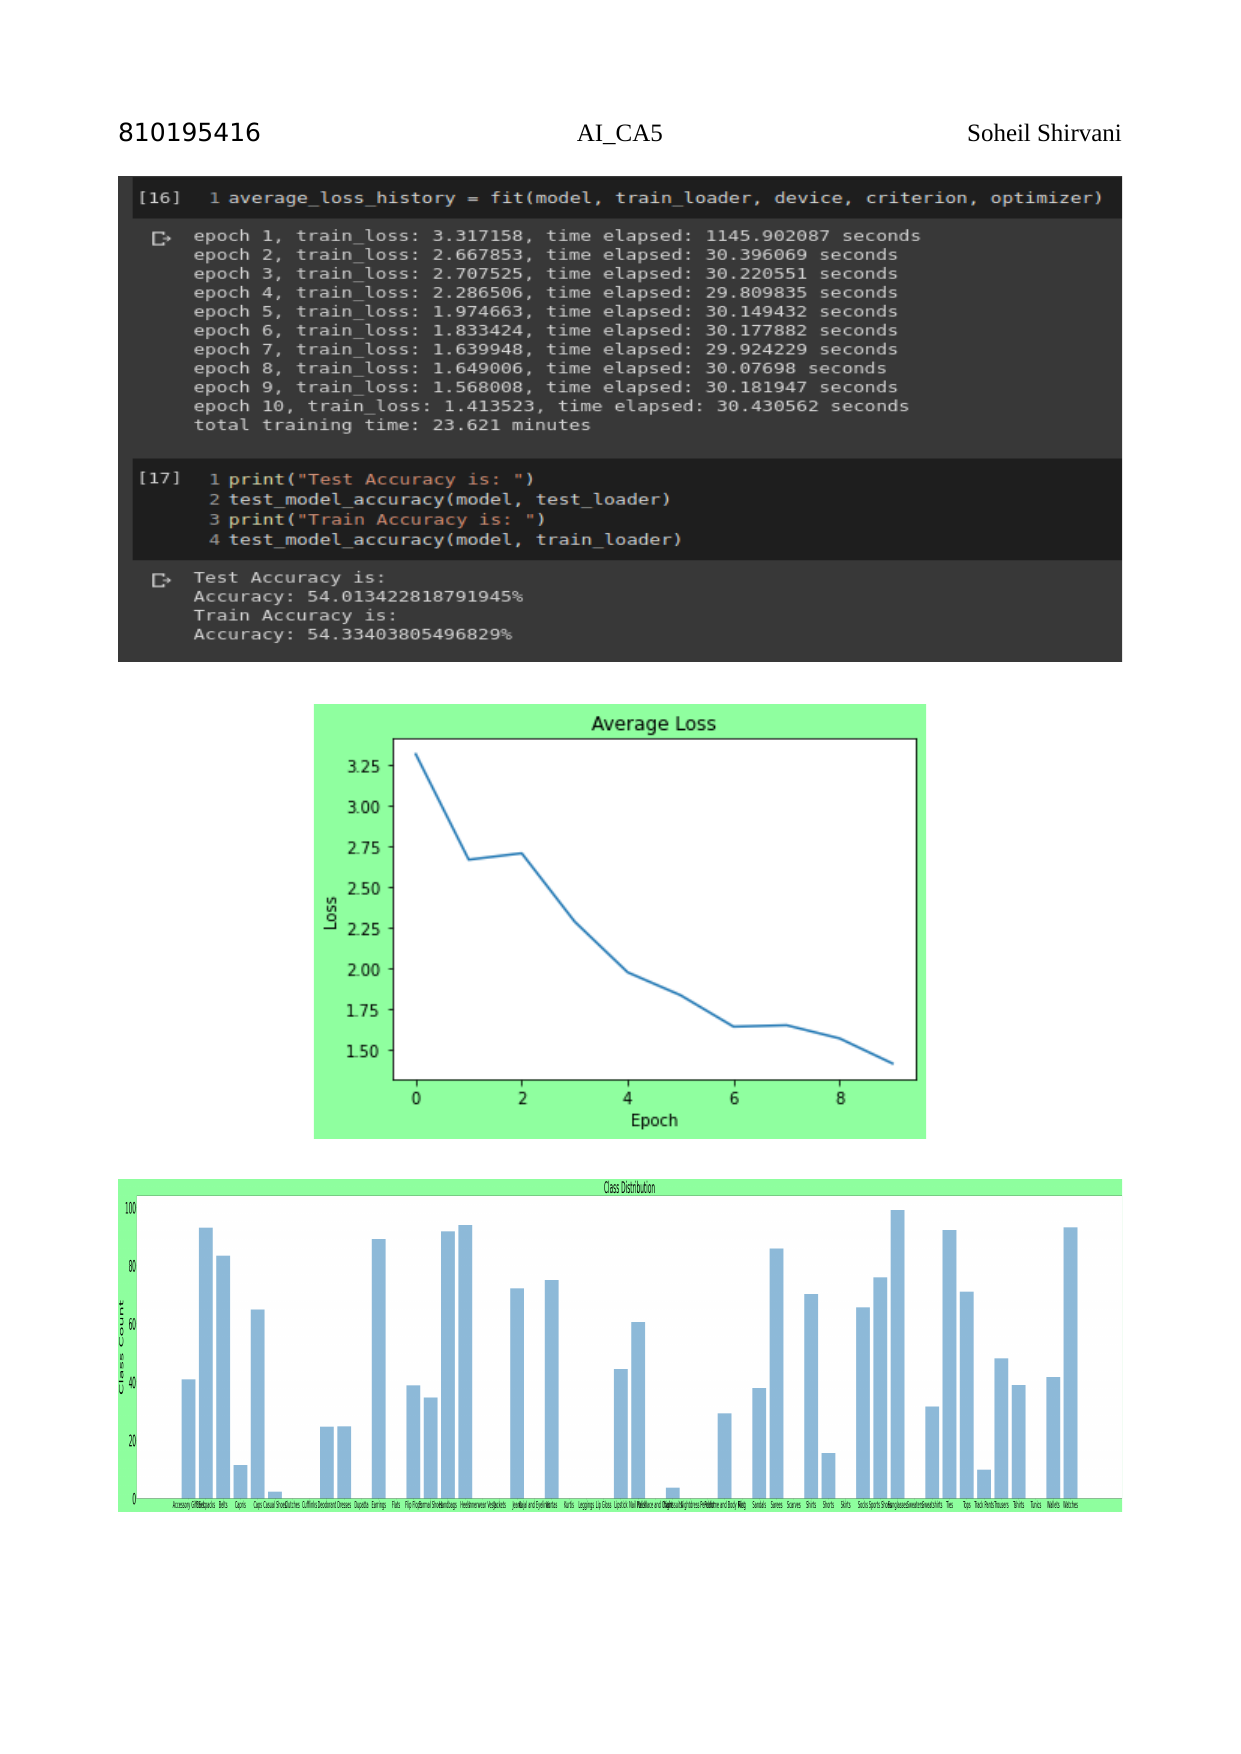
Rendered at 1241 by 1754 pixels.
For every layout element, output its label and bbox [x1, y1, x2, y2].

picture [118, 176, 1123, 662]
picture [118, 1179, 1123, 1512]
picture [313, 704, 927, 1139]
